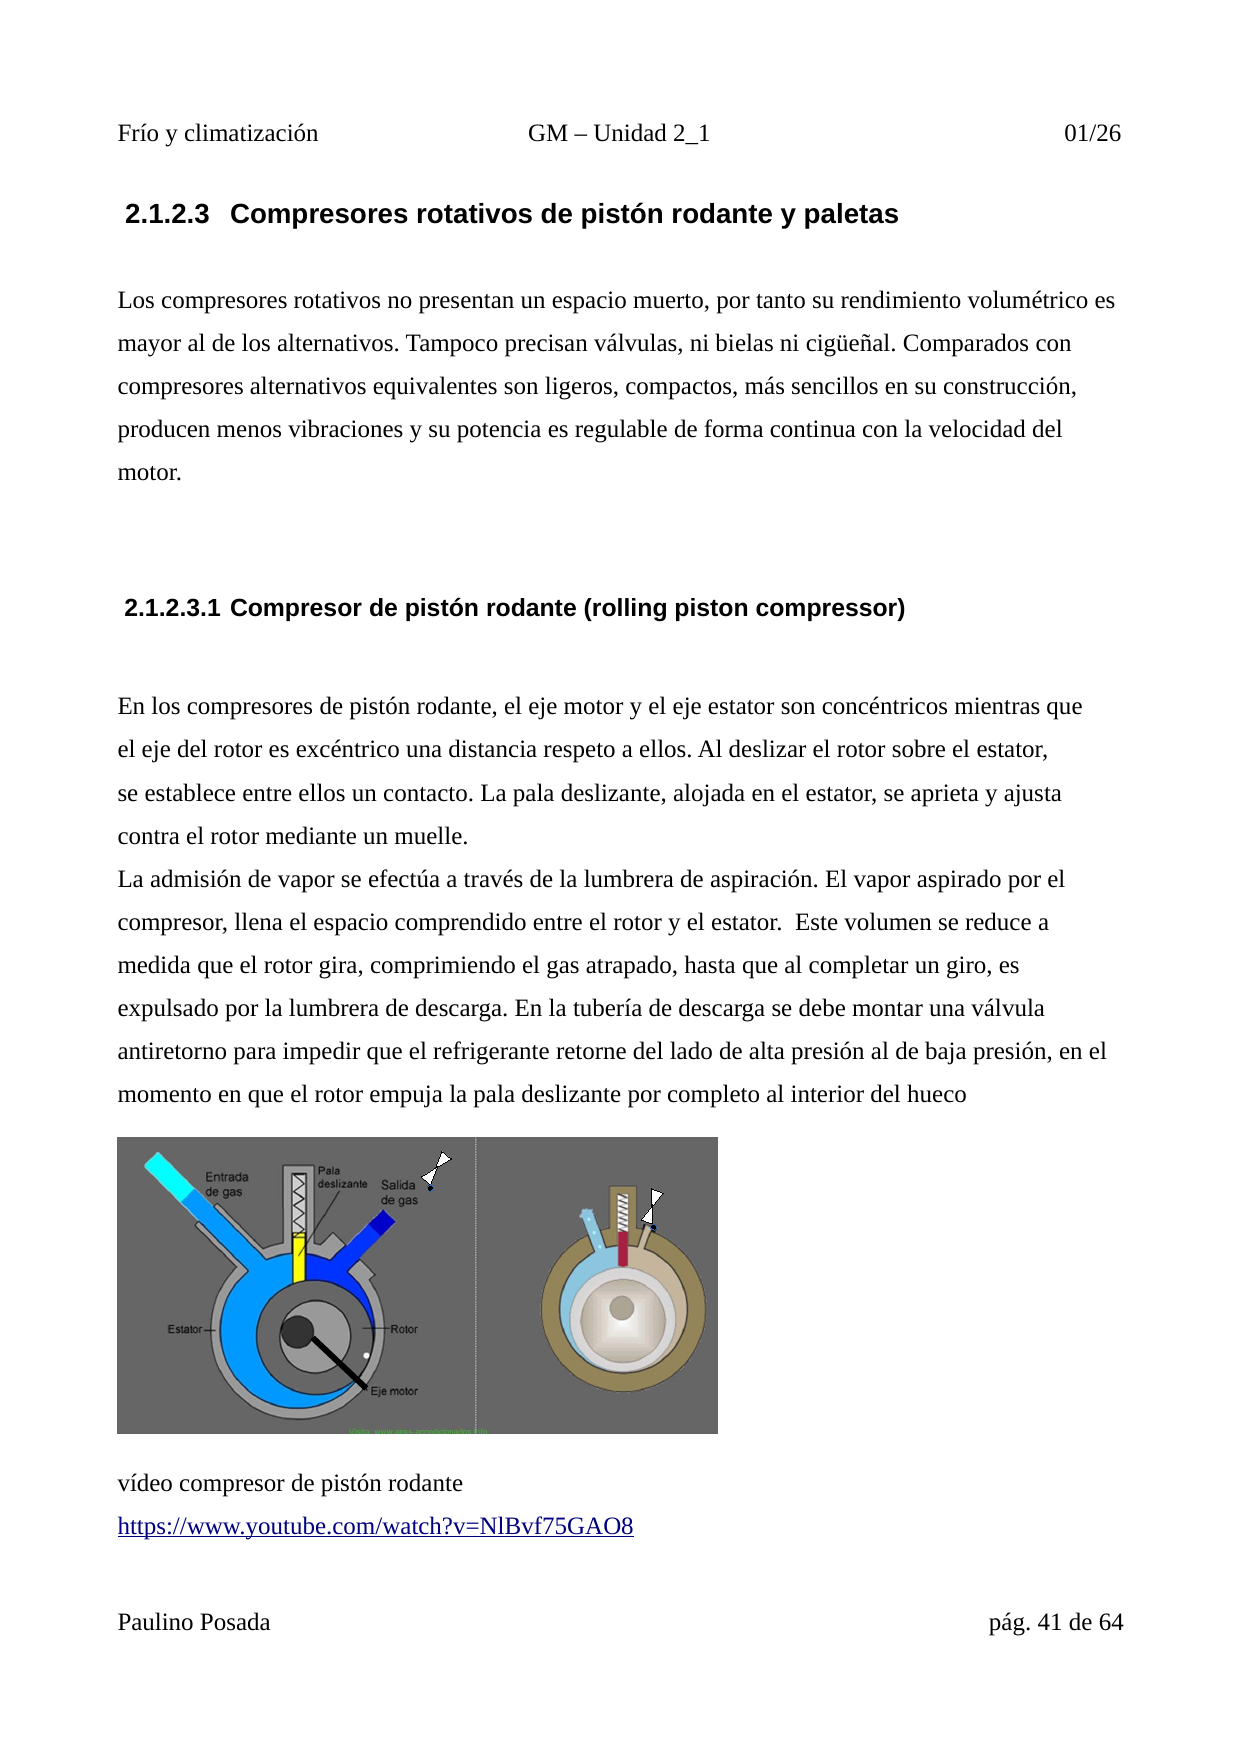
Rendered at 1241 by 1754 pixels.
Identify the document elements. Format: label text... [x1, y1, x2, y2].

text vídeo compresor de pistón rodante [117, 1468, 1123, 1496]
text contra el rotor mediante un muelle. [117, 821, 1123, 849]
subtitle Compresores rotativos de pistón rodante y paletas [117, 197, 1123, 229]
subtitle Compresor de pistón rodante (rolling piston compressor) [117, 593, 1123, 622]
text se establece entre ellos un contacto. La pala deslizante, alojada en el estator, se aprieta y ajusta [117, 778, 1123, 806]
text https://www.youtube.com/watch?v=NlBvf75GAO8 [117, 1511, 1123, 1539]
text En los compresores de pistón rodante, el eje motor y el eje estator son concéntricos mientras que [117, 691, 1123, 720]
text el eje del rotor es excéntrico una distancia respeto a ellos. Al deslizar el rotor sobre el estator, [117, 734, 1123, 763]
text Los compresores rotativos no presentan un espacio muerto, por tanto su rendimiento volumétrico es mayor al de los alternativos. Tampoco precisan válvulas, ni bielas ni cigüeñal. Comparados con compresores alternativos equivalentes son ligeros, compactos, más sencillos en su construcción, producen menos vibraciones y su potencia es regulable de forma continua con la velocidad del motor. [117, 285, 1123, 486]
text La admisión de vapor se efectúa a través de la lumbrera de aspiración. El vapor aspirado por el compresor, llena el espacio comprendido entre el rotor y el estator. Este volumen se reduce a medida que el rotor gira, comprimiendo el gas atrapado, hasta que al completar un giro, es expulsado por la lumbrera de descarga. En la tubería de descarga se debe montar una válvula antiretorno para impedir que el refrigerante retorne del lado de alta presión al de baja presión, en el momento en que el rotor empuja la pala deslizante por completo al interior del hueco [117, 864, 1123, 1108]
picture [117, 1137, 718, 1434]
